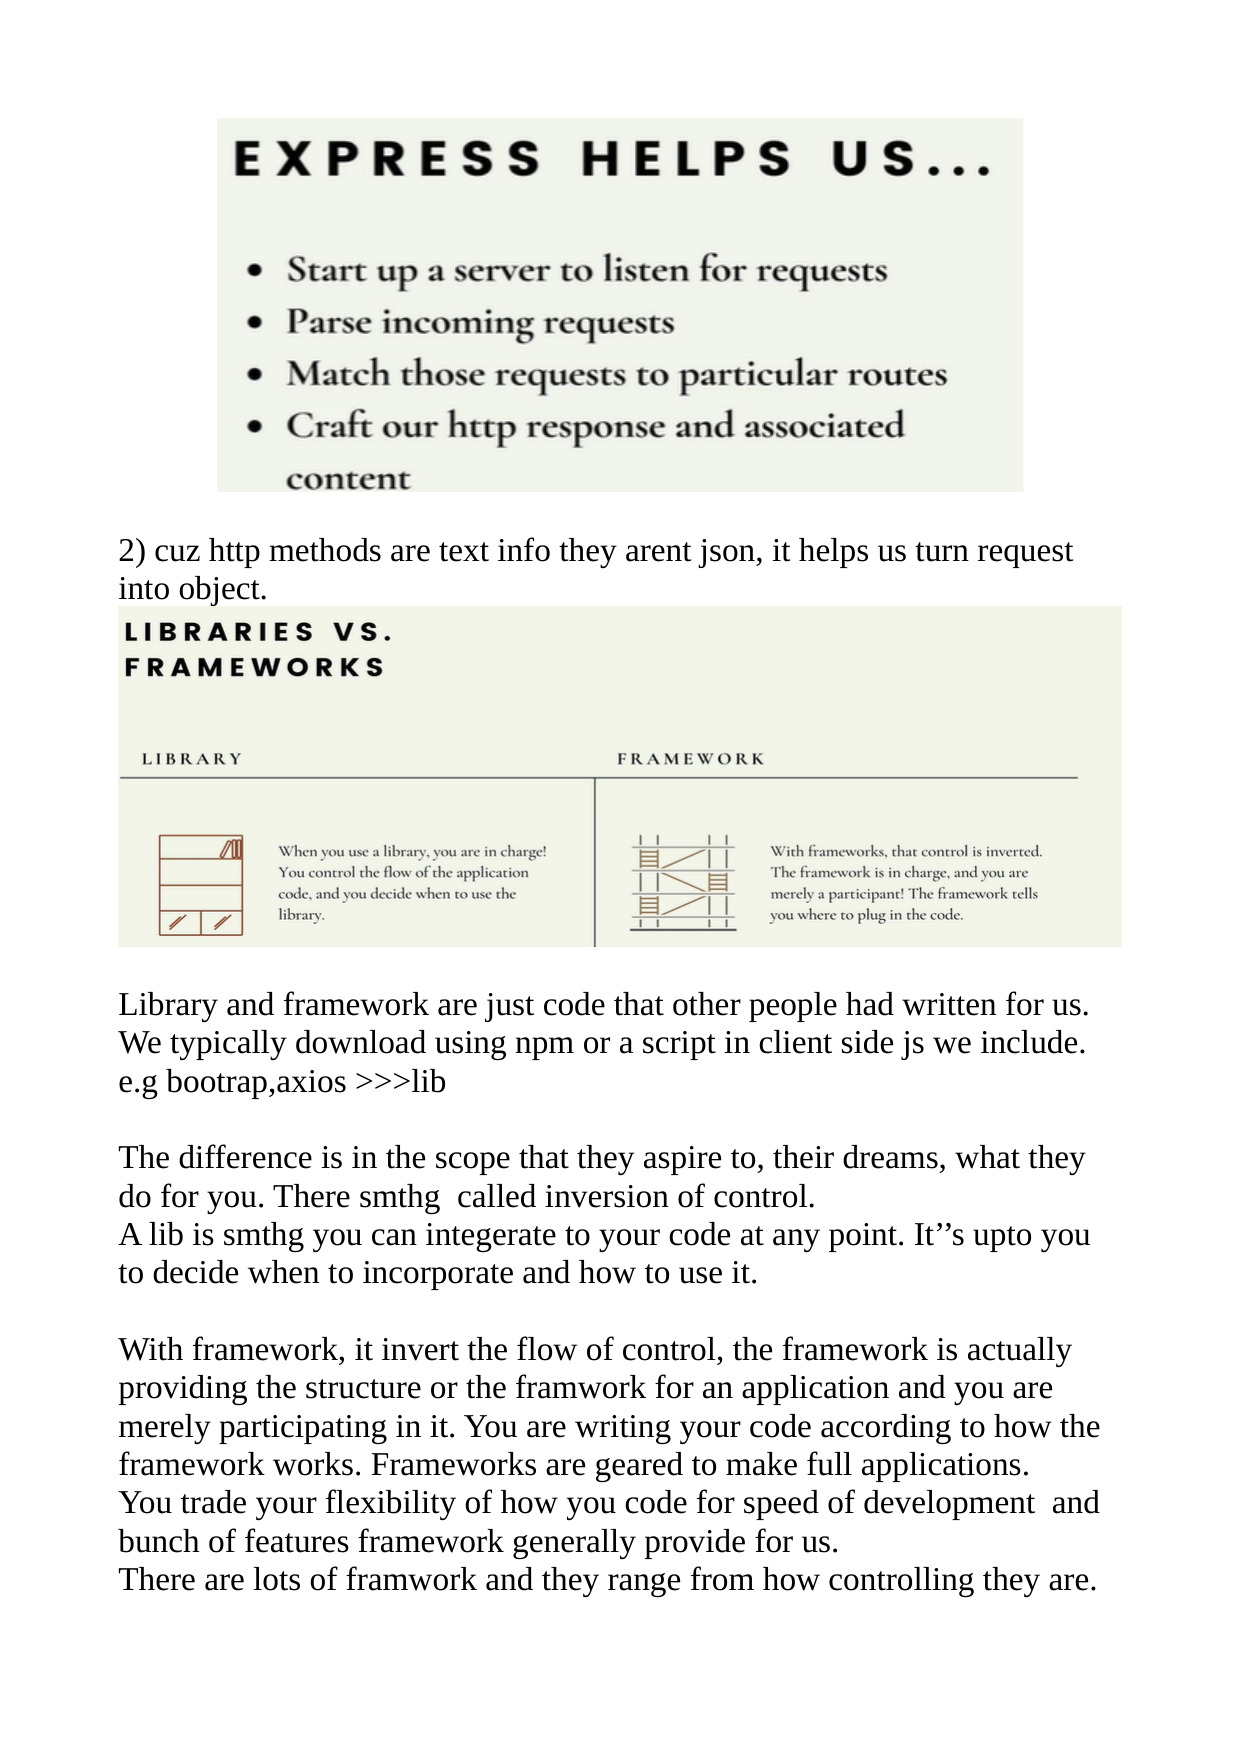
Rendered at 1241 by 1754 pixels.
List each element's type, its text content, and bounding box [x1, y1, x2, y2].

text The difference is in the scope that they aspire to, their dreams, what they do for you. There smthg called inversion of control. [118, 1138, 1122, 1214]
text With framework, it invert the flow of control, the framework is actually providing the structure or the framwork for an application and you are merely participating in it. You are writing your code according to how the framework works. Frameworks are geared to make full applications. [118, 1329, 1122, 1483]
picture [118, 606, 1123, 947]
text 2) cuz http methods are text info they arent json, it helps us turn request into object. [118, 530, 1122, 606]
text A lib is smthg you can integerate to your code at any point. It’’s upto you to decide when to incorporate and how to use it. [118, 1214, 1122, 1291]
text We typically download using npm or a script in client side js we include. [118, 1023, 1122, 1061]
text e.g bootrap,axios >>>lib [118, 1061, 1122, 1099]
text There are lots of framwork and they range from how controlling they are. [118, 1559, 1122, 1598]
text You trade your flexibility of how you code for speed of development and bunch of features framework generally provide for us. [118, 1483, 1122, 1559]
text Library and framework are just code that other people had written for us. [118, 984, 1122, 1023]
picture [217, 118, 1024, 492]
